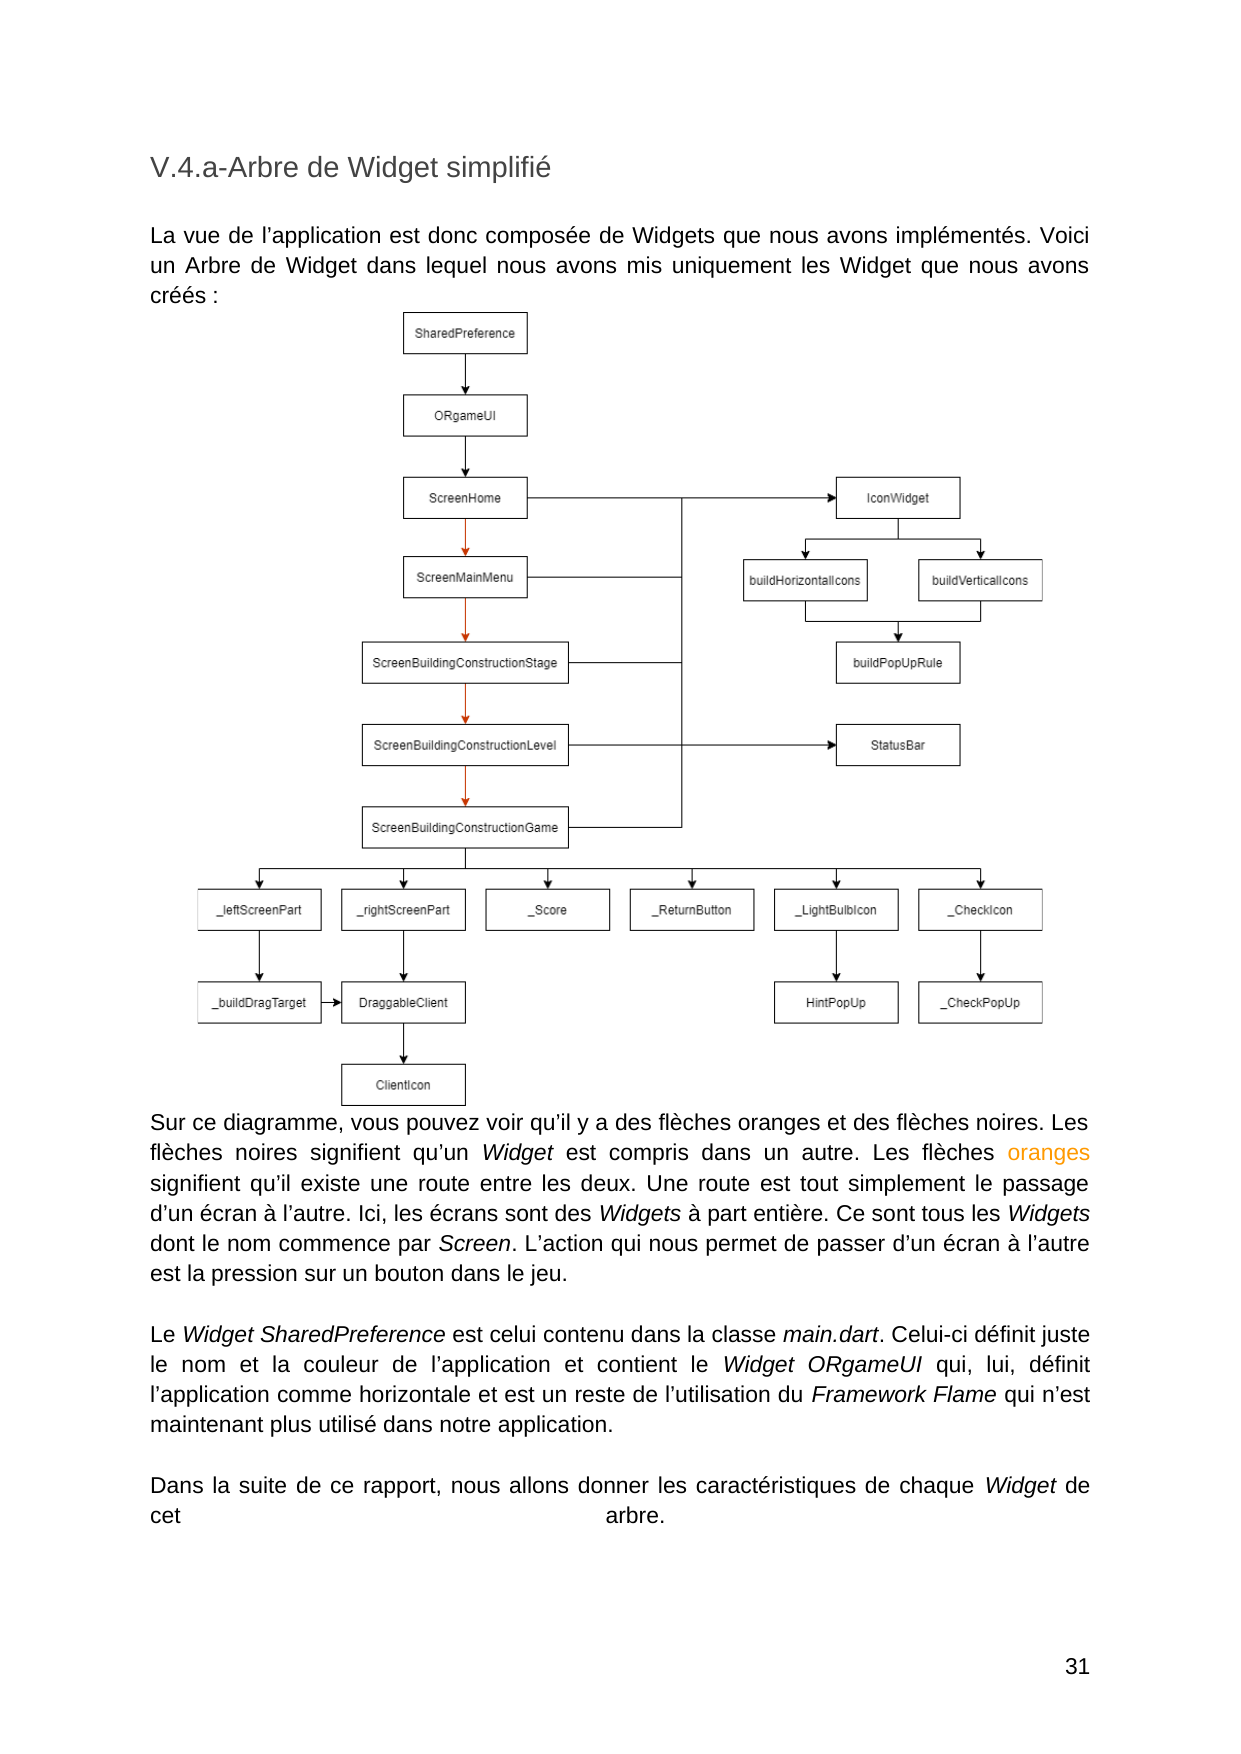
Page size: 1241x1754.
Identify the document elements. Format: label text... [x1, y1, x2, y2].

text Le Widget SharedPreference est celui contenu dans la classe main.dart. Celui-ci définit juste le nom et la couleur de l’application et contient le Widget ORgameUI qui, lui, définit l’application comme horizontale et est un reste de l’utilisation du Framework Flame qui n’est maintenant plus utilisé dans notre application. [150, 1321, 1090, 1438]
text La vue de l’application est donc composée de Widgets que nous avons implémentés. Voici un Arbre de Widget dans lequel nous avons mis uniquement les Widget que nous avons créés : [150, 222, 1090, 309]
text Sur ce diagramme, vous pouvez voir qu’il y a des flèches oranges et des flèches noires. Les flèches noires signifient qu’un Widget est compris dans un autre. Les flèches oranges signifient qu’il existe une route entre les deux. Une route est tout simplement le passage d’un écran à l’autre. Ici, les écrans sont des Widgets à part entière. Ce sont tous les Widgets dont le nom commence par Screen. L’action qui nous permet de passer d’un écran à l’autre est la pression sur un bouton dans le jeu. [150, 1109, 1090, 1287]
picture [197, 312, 1043, 1106]
subtitle V.4.a-Arbre de Widget simplifié [150, 150, 1090, 183]
text Dans la suite de ce rapport, nous allons donner les caractéristiques de chaque Widget de cet arbre. [150, 1472, 1090, 1558]
